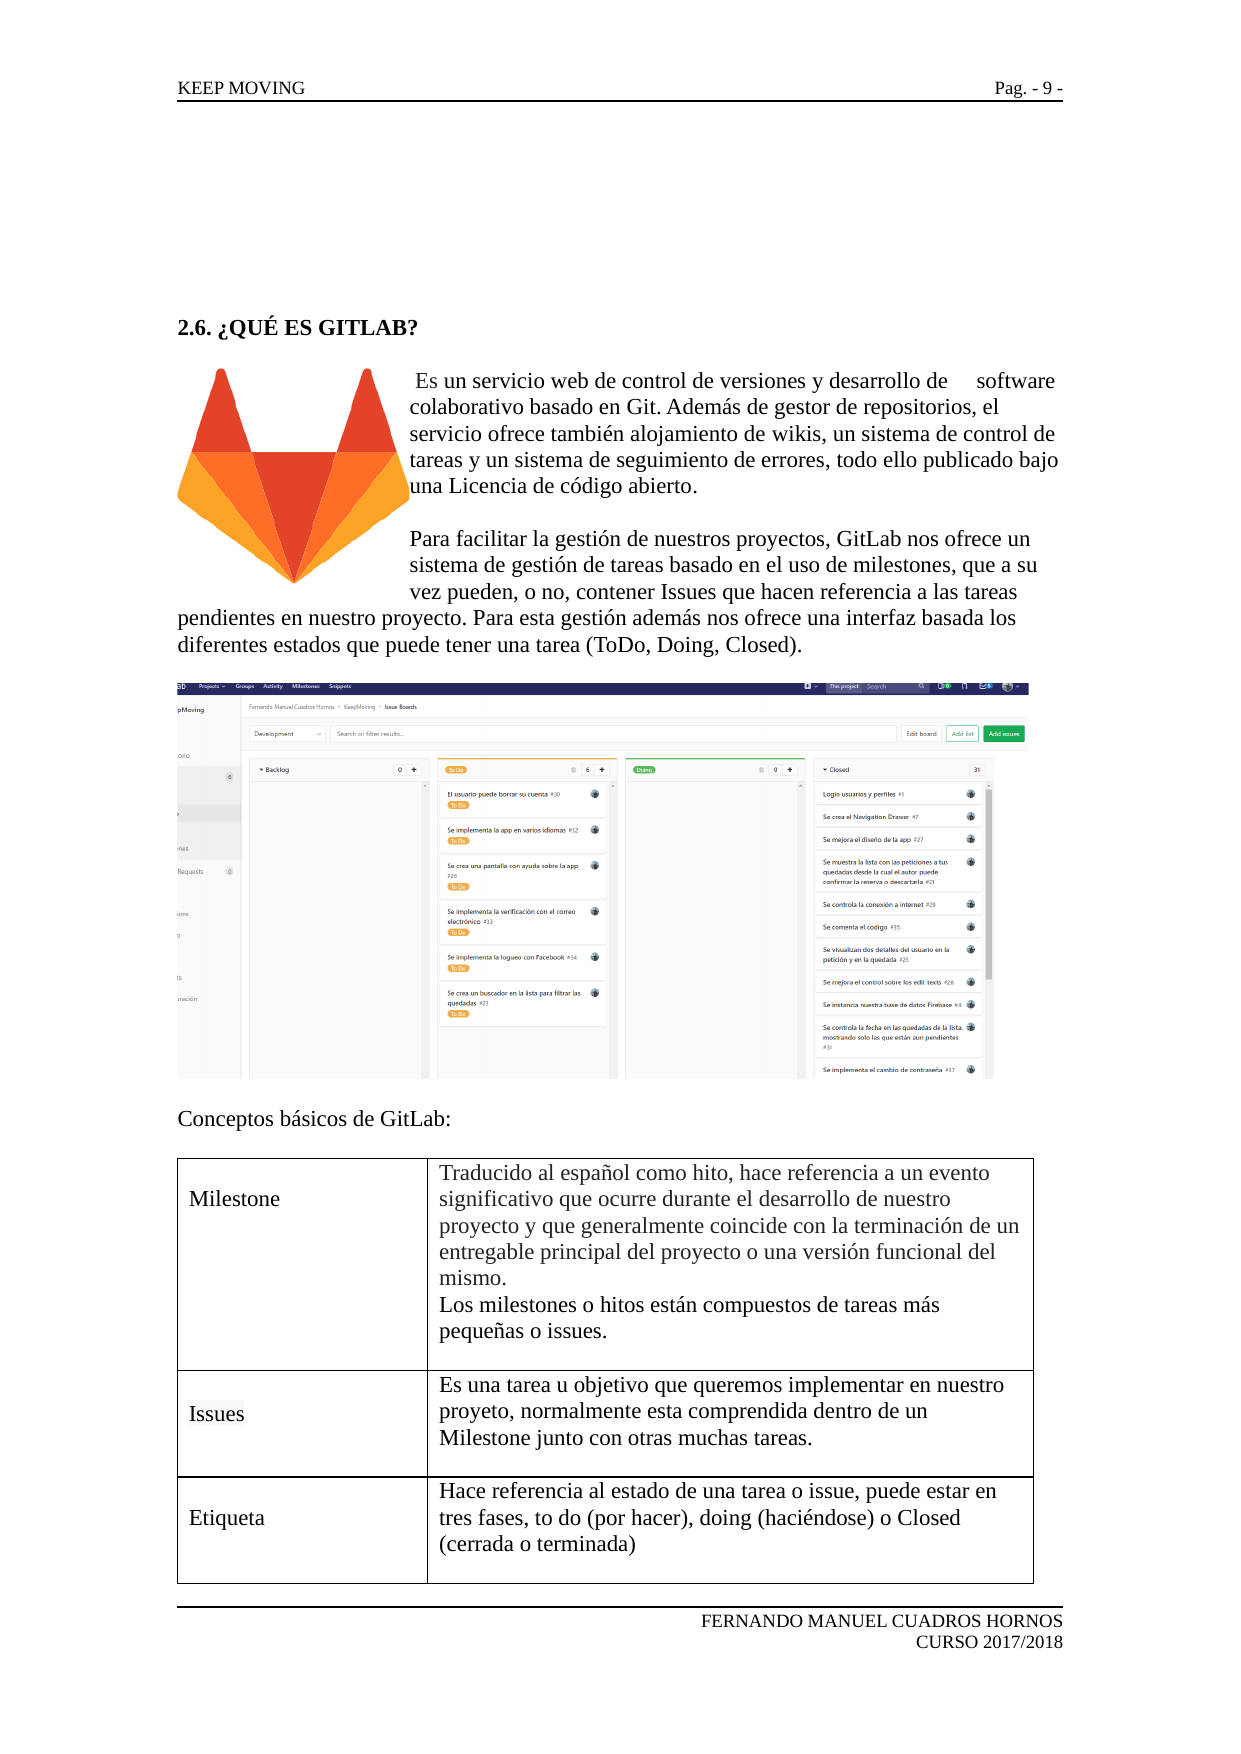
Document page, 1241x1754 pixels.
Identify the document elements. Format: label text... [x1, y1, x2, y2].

table_cell Issues [178, 1371, 427, 1476]
table_cell Es una tarea u objetivo que queremos implementar en nuestro proyeto, normalmente esta comprendida dentro de un Milestone junto con otras muchas tareas. [428, 1371, 1033, 1476]
table_header Milestone [178, 1159, 427, 1370]
text Para facilitar la gestión de nuestros proyectos, GitLab nos ofrece un sistema de gestión de tareas basado en el uso de milestones, que a su vez pueden, o no, contener Issues que hacen referencia a las tareas pendientes en nuestro proyecto. Para esta gestión además nos ofrece una interfaz basada los diferentes estados que puede tener una tarea (ToDo, Doing, Closed). [177, 525, 1063, 657]
table_cell Etiqueta [178, 1478, 427, 1583]
text Conceptos básicos de GitLab: [177, 1105, 1063, 1132]
table_header Traducido al español como hito, hace referencia a un evento significativo que ocurre durante el desarrollo de nuestro proyecto y que generalmente coincide con la terminación de un entregable principal del proyecto o una versión funcional del mismo. Los milestones o hitos están compuestos de tareas más pequeñas o issues. [428, 1159, 1033, 1370]
text Es un servicio web de control de versiones y desarrollo de software colaborativo basado en Git. Además de gestor de repositorios, el servicio ofrece también alojamiento de wikis, un sistema de control de tareas y un sistema de seguimiento de errores, todo ello publicado bajo una Licencia de código abierto. [177, 367, 1063, 499]
table_cell Hace referencia al estado de una tarea o issue, puede estar en tres fases, to do (por hacer), doing (haciéndose) o Closed (cerrada o terminada) [428, 1478, 1033, 1583]
text 2.6. ¿QUÉ ES GITLAB? [177, 314, 1063, 341]
